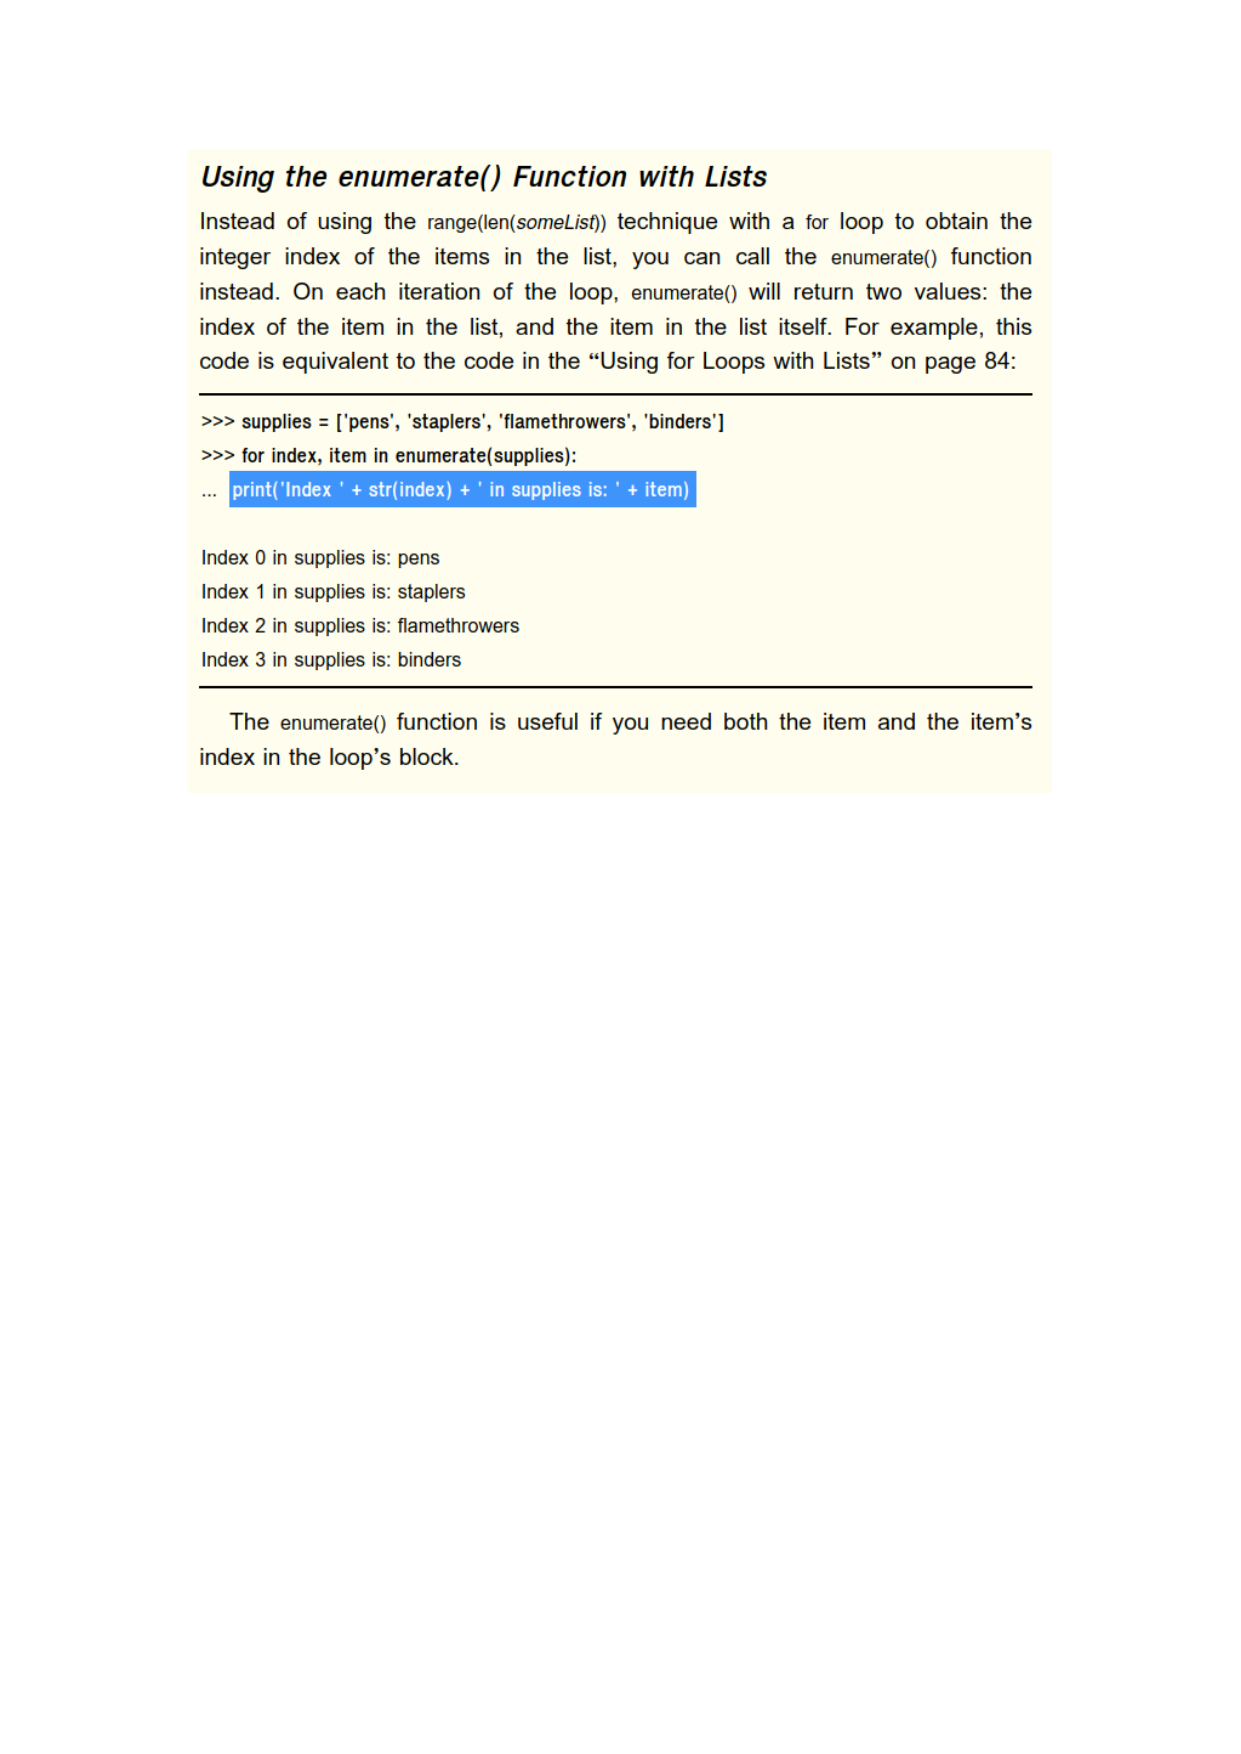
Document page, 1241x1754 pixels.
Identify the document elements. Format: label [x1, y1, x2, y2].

picture [187, 150, 1052, 793]
